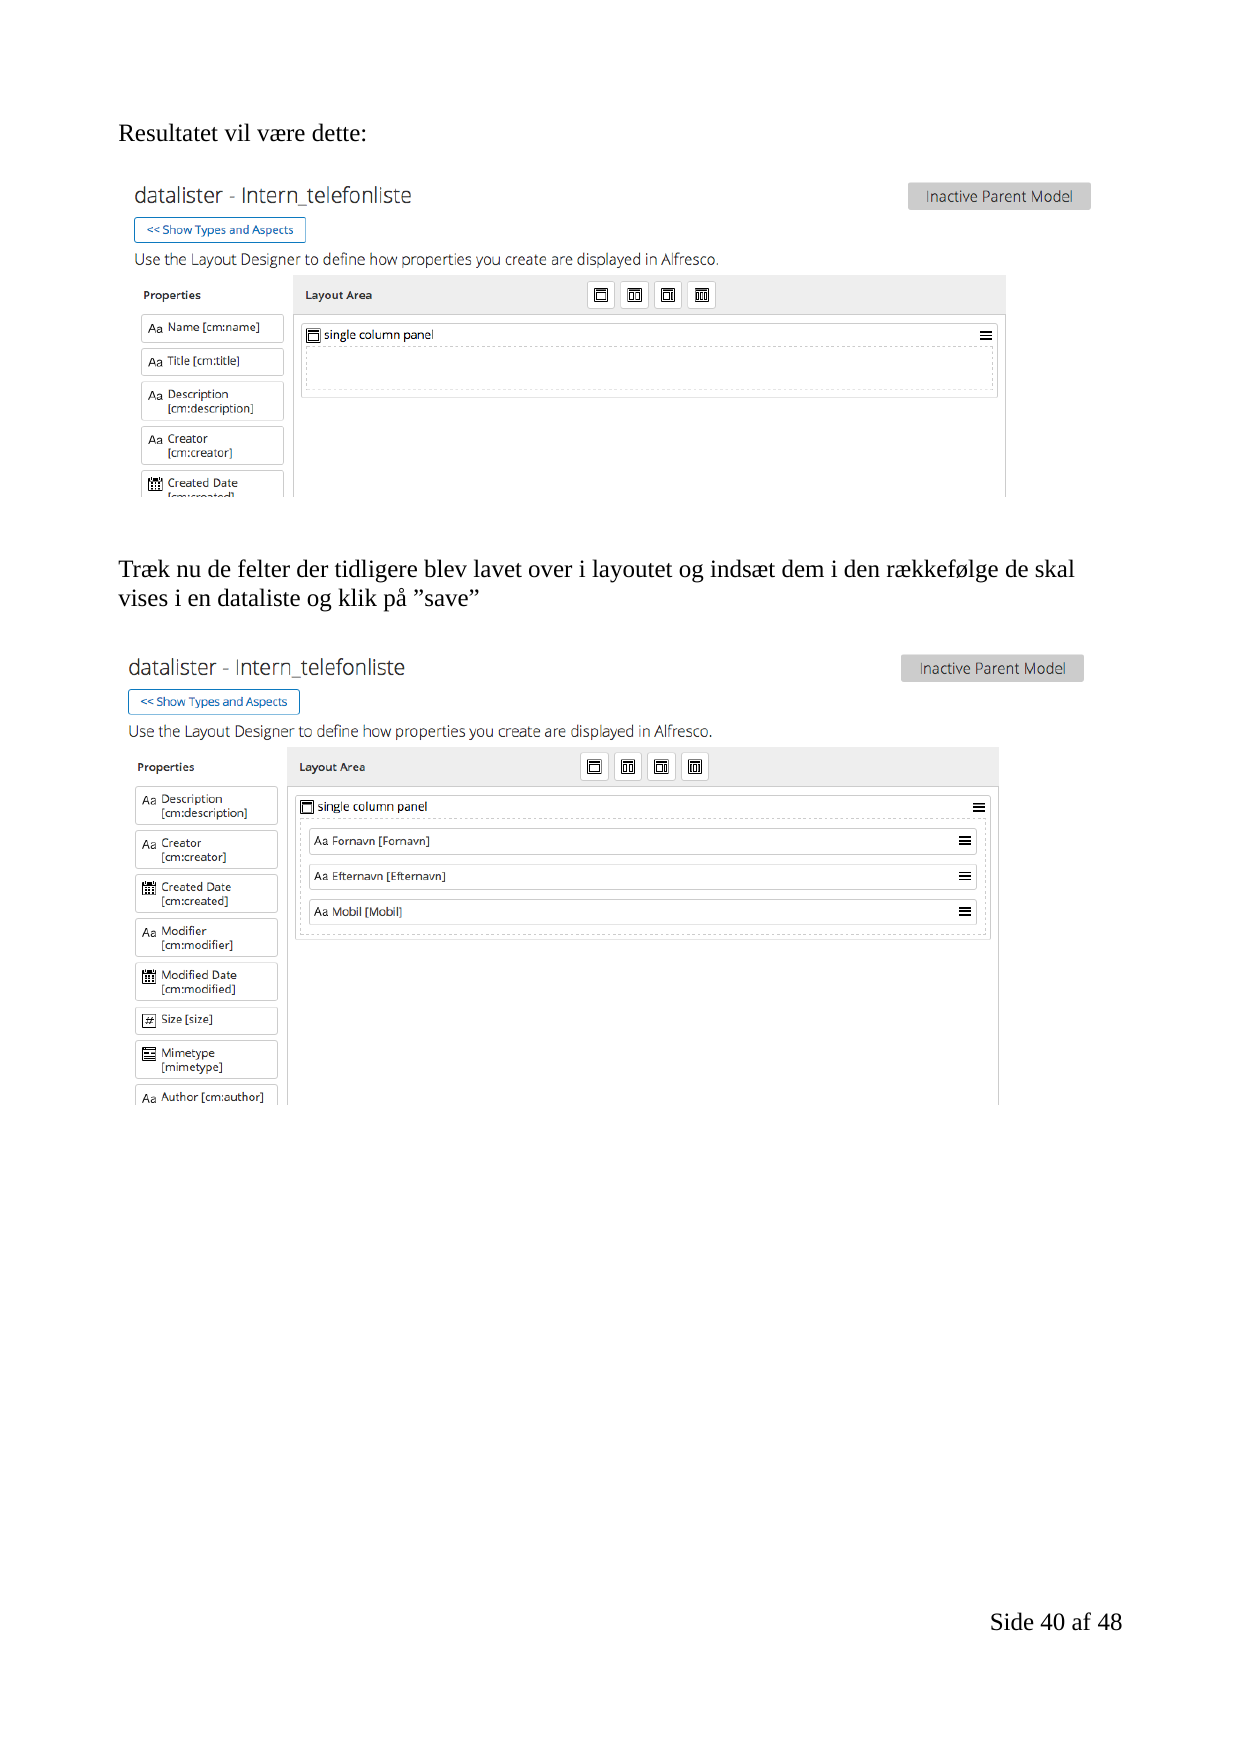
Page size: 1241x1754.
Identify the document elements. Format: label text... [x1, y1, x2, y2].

picture [118, 175, 1123, 497]
picture [118, 640, 1123, 1105]
text Træk nu de felter der tidligere blev lavet over i layoutet og indsæt dem i den rækkefølge de skal vises i en dataliste og klik på ”save” [118, 554, 1122, 611]
text Resultatet vil være dette: [118, 118, 1122, 147]
